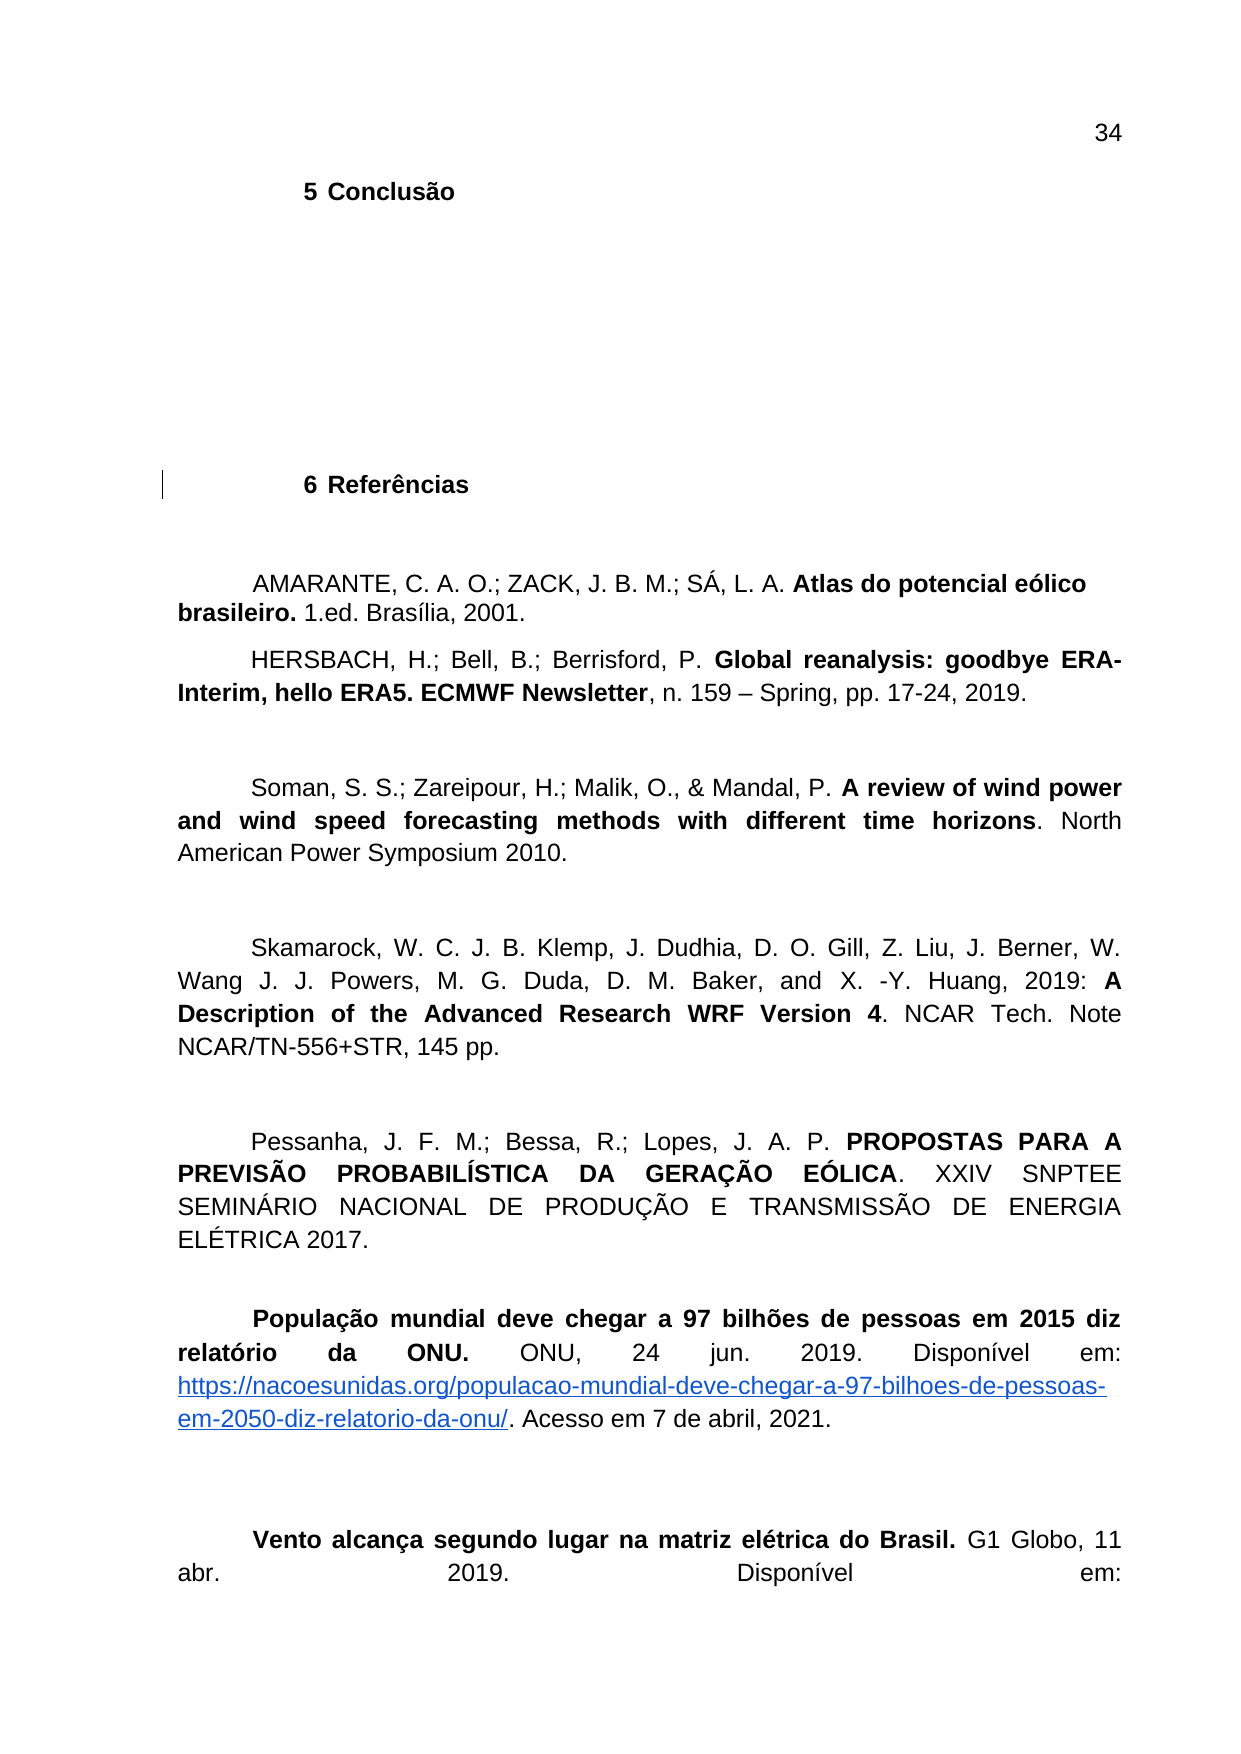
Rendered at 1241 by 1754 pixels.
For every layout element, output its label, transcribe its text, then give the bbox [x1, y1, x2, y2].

text Pessanha, J. F. M.; Bessa, R.; Lopes, J. A. P. PROPOSTAS PARA A PREVISÃO PROBABILÍSTICA DA GERAÇÃO EÓLICA. XXIV SNPTEE SEMINÁRIO NACIONAL DE PRODUÇÃO E TRANSMISSÃO DE ENERGIA ELÉTRICA 2017. [177, 1122, 1122, 1254]
subtitle Conclusão [215, 177, 1122, 206]
subtitle Referências [215, 470, 1122, 499]
text Vento alcança segundo lugar na matriz elétrica do Brasil. G1 Globo, 11 abr. 2019. Disponível em: [177, 1493, 1122, 1586]
text Soman, S. S.; Zareipour, H.; Malik, O., & Mandal, P. A review of wind power and wind speed forecasting methods with different time horizons. North American Power Symposium 2010. [177, 769, 1122, 867]
text População mundial deve chegar a 97 bilhões de pessoas em 2015 diz relatório da ONU. ONU, 24 jun. 2019. Disponível em: https://nacoesunidas.org/populacao-mundial-deve-chegar-a-97-bilhoes-de-pessoas-em-2050-diz-relatorio-da-onu/. Acesso em 7 de abril, 2021. [177, 1268, 1122, 1432]
text HERSBACH, H.; Bell, B.; Berrisford, P. Global reanalysis: goodbye ERA-Interim, hello ERA5. ECMWF Newsletter, n. 159 – Spring, pp. 17-24, 2019. [177, 641, 1122, 707]
text AMARANTE, C. A. O.; ZACK, J. B. M.; SÁ, L. A. Atlas do potencial eólico brasileiro. 1.ed. Brasília, 2001. [177, 569, 1122, 627]
text Skamarock, W. C. J. B. Klemp, J. Dudhia, D. O. Gill, Z. Liu, J. Berner, W. Wang J. J. Powers, M. G. Duda, D. M. Baker, and X. -Y. Huang, 2019: A Description of the Advanced Research WRF Version 4. NCAR Tech. Note NCAR/TN-556+STR, 145 pp. [177, 929, 1122, 1060]
